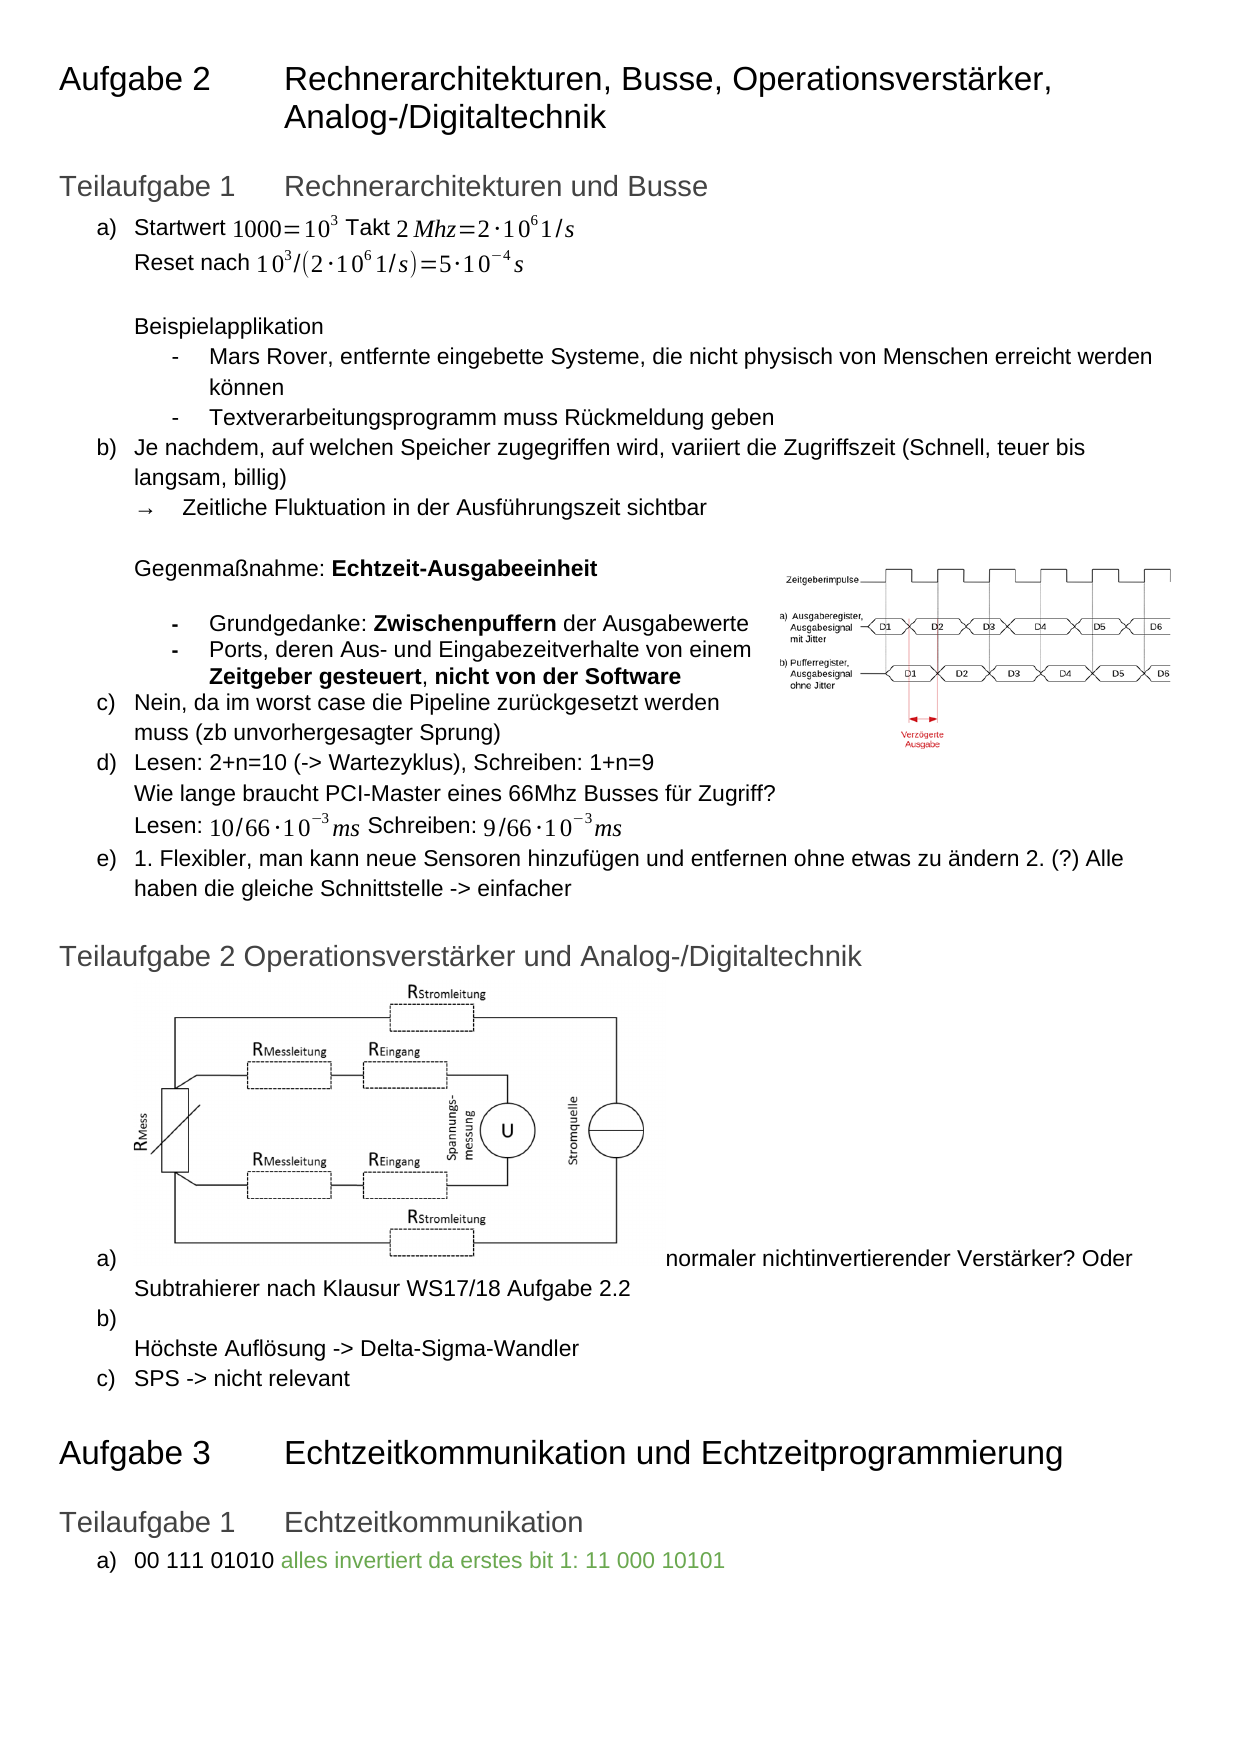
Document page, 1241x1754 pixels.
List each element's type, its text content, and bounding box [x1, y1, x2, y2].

list Lesen: 2+n=10 (-> Wartezyklus), Schreiben: 1+n=9 Wie lange braucht PCI-Master eines 66Mhz Busses für Zugriff? Lesen: Schreiben: [96, 749, 1181, 841]
subtitle Aufgabe 3 Echtzeitkommunikation und Echtzeitprogrammierung [59, 1433, 1181, 1471]
list 1. Flexibler, man kann neue Sensoren hinzufügen und entfernen ohne etwas zu ändern 2. (?) Alle haben die gleiche Schnittstelle -> einfacher [96, 845, 1181, 901]
picture [771, 562, 1191, 749]
picture [133, 980, 666, 1266]
list Textverarbeitungsprogramm muss Rückmeldung geben [171, 404, 1181, 430]
text Reset nach Beispielapplikation [134, 246, 1181, 339]
list SPS -> nicht relevant [96, 1365, 1181, 1392]
list Je nachdem, auf welchen Speicher zugegriffen wird, variiert die Zugriffszeit (Schnell, teuer bis langsam, billig) → Zeitliche Fluktuation in der Ausführungszeit sichtbar [96, 434, 1181, 551]
subtitle Teilaufgabe 2 Operationsverstärker und Analog-/Digitaltechnik [59, 938, 1181, 972]
text Gegenmaßnahme: Echtzeit-Ausgabeeinheit [134, 555, 1181, 581]
list Mars Rover, entfernte eingebette Systeme, die nicht physisch von Menschen erreicht werden können [171, 343, 1181, 400]
list Startwert Takt [96, 211, 1181, 242]
subtitle Teilaufgabe 1 Echtzeitkommunikation [59, 1505, 1181, 1538]
text Höchste Auflösung -> Delta-Sigma-Wandler [134, 1335, 1181, 1361]
list 00 111 01010 alles invertiert da erstes bit 1: 11 000 10101 [96, 1547, 1181, 1573]
subtitle Aufgabe 2 Rechnerarchitekturen, Busse, Operationsverstärker, Analog-/Digitaltechnik [59, 59, 1181, 136]
list Grundgedanke: Zwischenpuffern der Ausgabewerte [171, 610, 771, 636]
list Ports, deren Aus- und Eingabezeitverhalte von einem Zeitgeber gesteuert, nicht von der Software [171, 636, 771, 689]
subtitle Teilaufgabe 1 Rechnerarchitekturen und Busse [59, 169, 1181, 203]
list normaler nichtinvertierender Verstärker? Oder Subtrahierer nach Klausur WS17/18 Aufgabe 2.2 [96, 980, 1181, 1301]
list Nein, da im worst case die Pipeline zurückgesetzt werden muss (zb unvorhergesagter Sprung) [96, 689, 771, 746]
